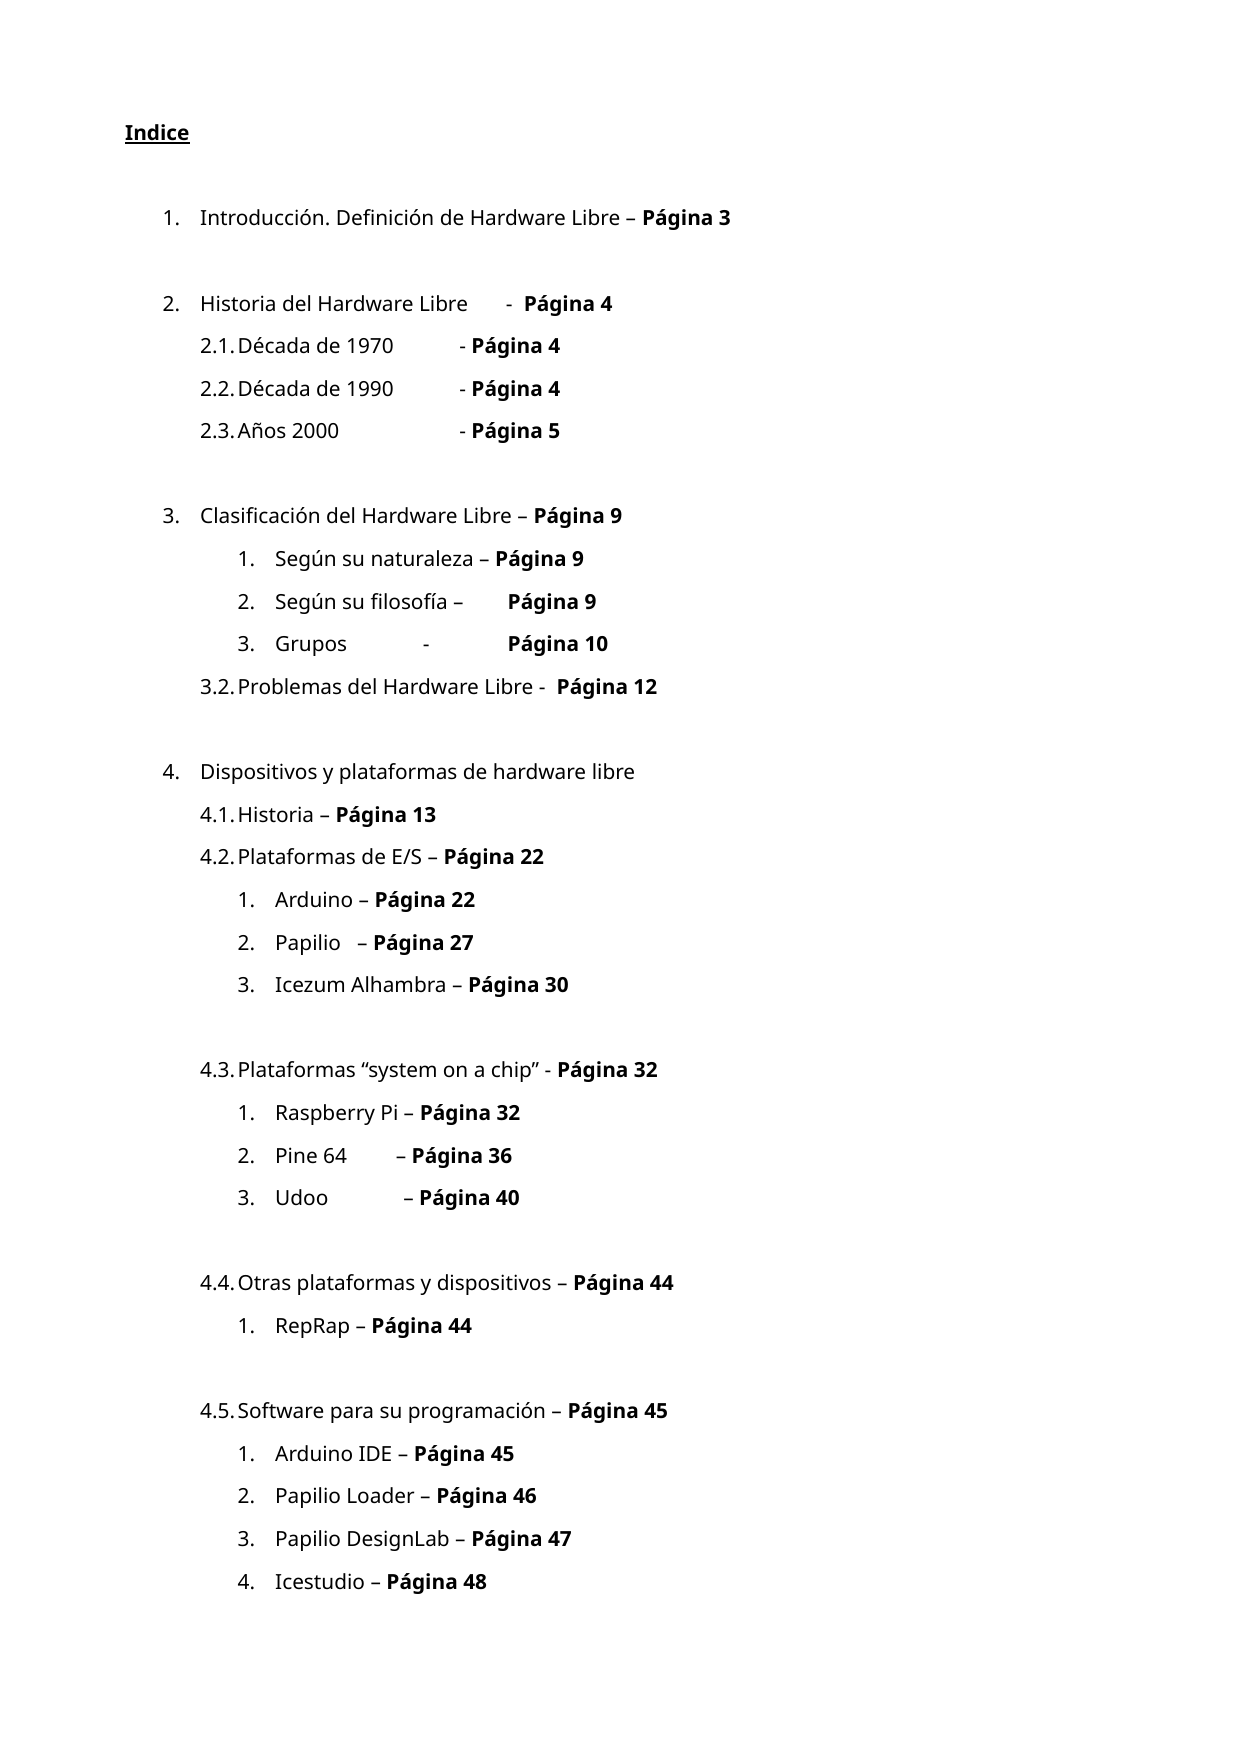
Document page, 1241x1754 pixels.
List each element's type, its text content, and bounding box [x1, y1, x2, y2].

list RepRap – Página 44 [237, 1311, 1122, 1339]
list Papilio Loader – Página 46 [237, 1482, 1122, 1510]
list Problemas del Hardware Libre - Página 12 [200, 672, 1122, 701]
list Otras plataformas y dispositivos – Página 44 [200, 1268, 1122, 1297]
list Historia del Hardware Libre - Página 4 [162, 289, 1122, 317]
list Década de 1970 - Página 4 [200, 331, 1122, 360]
list Icestudio – Página 48 [237, 1567, 1122, 1595]
list Clasificación del Hardware Libre – Página 9 [162, 502, 1122, 530]
list Arduino – Página 22 [237, 885, 1122, 913]
list Según su naturaleza – Página 9 [237, 544, 1122, 573]
list Grupos - Página 10 [237, 629, 1122, 658]
list Década de 1990 - Página 4 [200, 374, 1122, 402]
list Papilio DesignLab – Página 47 [237, 1524, 1122, 1553]
list Dispositivos y plataformas de hardware libre [162, 757, 1122, 786]
list Arduino IDE – Página 45 [237, 1439, 1122, 1467]
list Historia – Página 13 [200, 800, 1122, 828]
list Icezum Alhambra – Página 30 [237, 970, 1122, 999]
list Años 2000 - Página 5 [200, 416, 1122, 445]
list Software para su programación – Página 45 [200, 1396, 1122, 1425]
list Plataformas de E/S – Página 22 [200, 842, 1122, 871]
list Plataformas “system on a chip” - Página 32 [200, 1056, 1122, 1084]
text Indice [125, 118, 1122, 147]
list Papilio – Página 27 [237, 928, 1122, 956]
list Introducción. Definición de Hardware Libre – Página 3 [162, 203, 1122, 232]
list Raspberry Pi – Página 32 [237, 1098, 1122, 1127]
list Según su filosofía – Página 9 [237, 587, 1122, 615]
list Pine 64 – Página 36 [237, 1141, 1122, 1169]
list Udoo – Página 40 [237, 1183, 1122, 1212]
